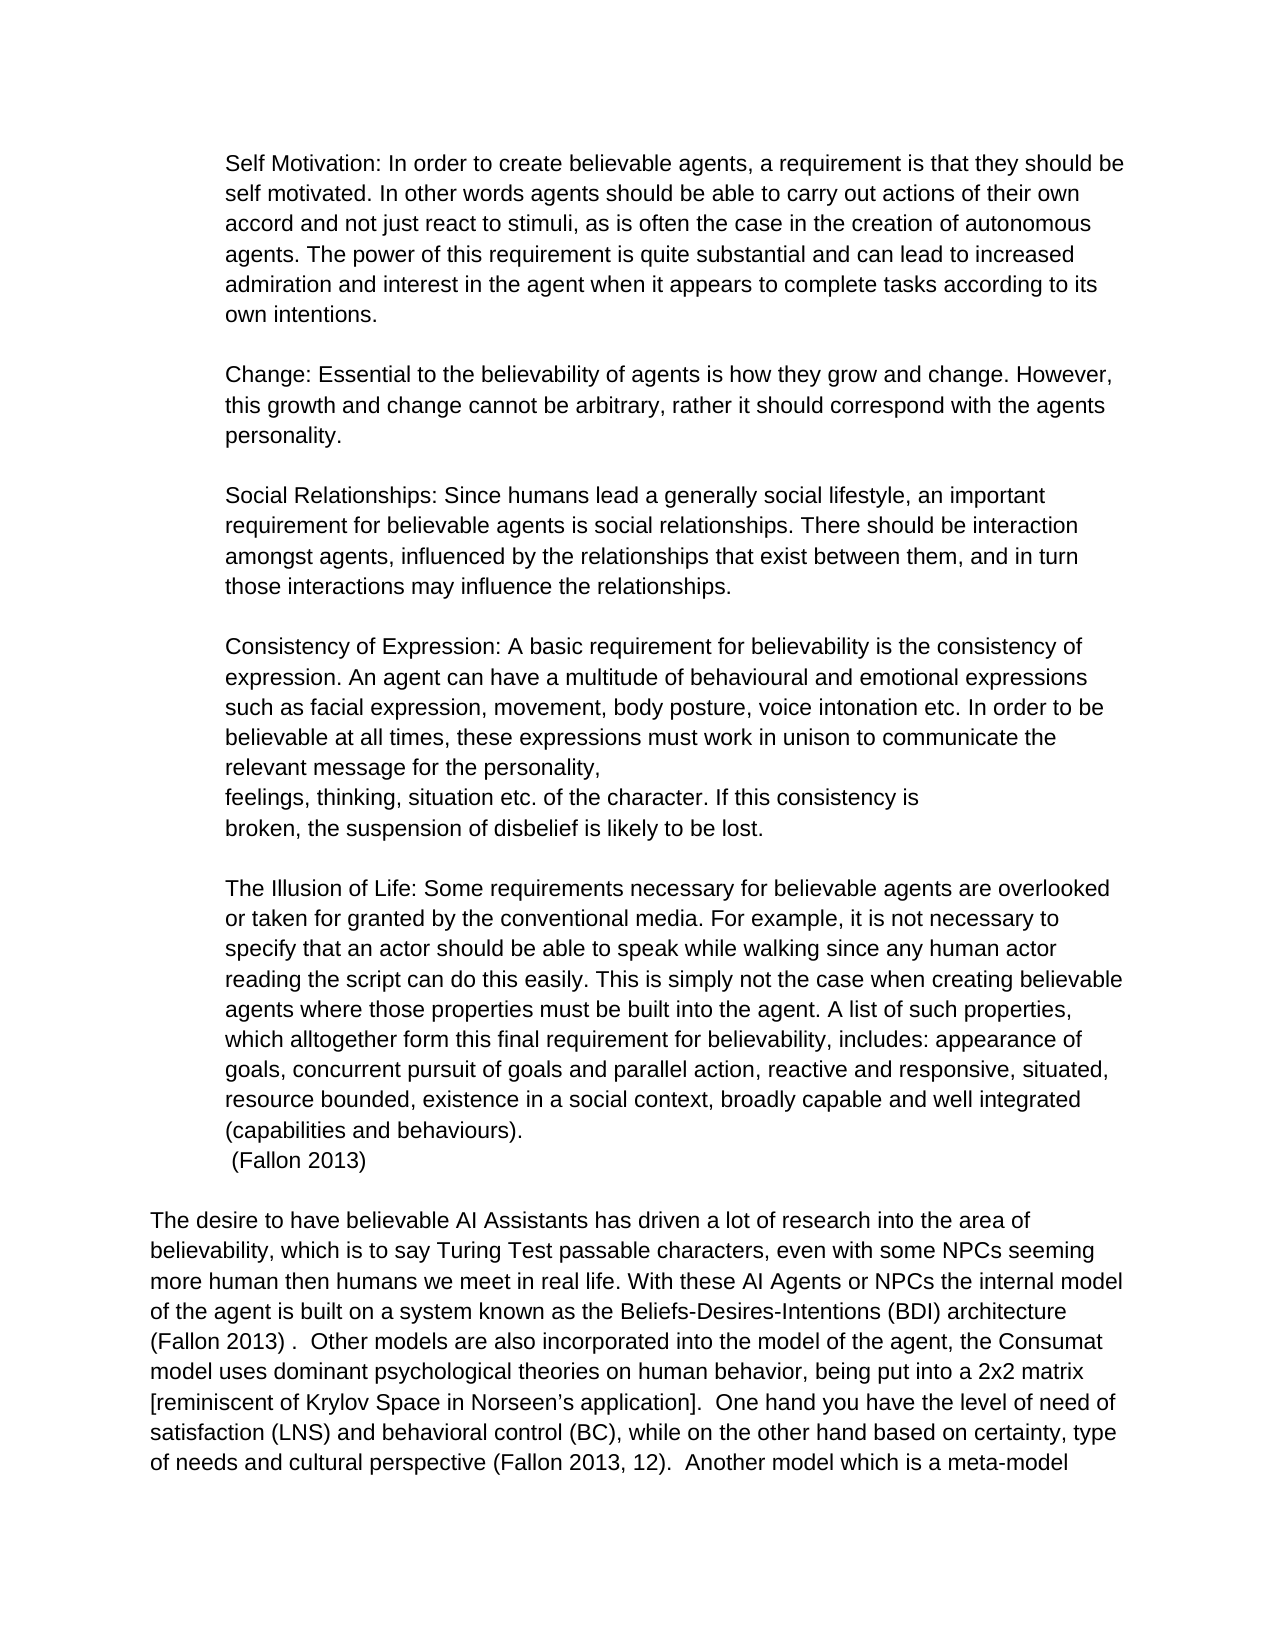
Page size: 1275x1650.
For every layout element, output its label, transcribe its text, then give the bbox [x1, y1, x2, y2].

text The Illusion of Life: Some requirements necessary for believable agents are overlooked or taken for granted by the conventional media. For example, it is not necessary to specify that an actor should be able to speak while walking since any human actor reading the script can do this easily. This is simply not the case when creating believable agents where those properties must be built into the agent. A list of such properties, which alltogether form this final requirement for believability, includes: appearance of goals, concurrent pursuit of goals and parallel action, reactive and responsive, situated, resource bounded, existence in a social context, broadly capable and well integrated (capabilities and behaviours). (Fallon 2013) [225, 875, 1125, 1173]
text Change: Essential to the believability of agents is how they grow and change. However, this growth and change cannot be arbitrary, rather it should correspond with the agents personality. [225, 361, 1125, 478]
text Consistency of Expression: A basic requirement for believability is the consistency of expression. An agent can have a multitude of behavioural and emotional expressions such as facial expression, movement, body posture, voice intonation etc. In order to be believable at all times, these expressions must work in unison to communicate the relevant message for the personality, feelings, thinking, situation etc. of the character. If this consistency is broken, the suspension of disbelief is likely to be lost. [225, 633, 1125, 871]
text The desire to have believable AI Assistants has driven a lot of research into the area of believability, which is to say Turing Test passable characters, even with some NPCs seeming more human then humans we meet in real life. With these AI Agents or NPCs the internal model of the agent is built on a system known as the Beliefs-Desires-Intentions (BDI) architecture (Fallon 2013) . Other models are also incorporated into the model of the agent, the Consumat model uses dominant psychological theories on human behavior, being put into a 2x2 matrix [reminiscent of Krylov Space in Norseen’s application]. One hand you have the level of need of satisfaction (LNS) and behavioral control (BC), while on the other hand based on certainty, type of needs and cultural perspective (Fallon 2013, 12). Another model which is a meta-model [150, 1207, 1125, 1475]
text Self Motivation: In order to create believable agents, a requirement is that they should be self motivated. In other words agents should be able to carry out actions of their own accord and not just react to stimuli, as is often the case in the creation of autonomous agents. The power of this requirement is quite substantial and can lead to increased admiration and interest in the agent when it appears to complete tasks according to its own intentions. [225, 150, 1125, 358]
text Social Relationships: Since humans lead a generally social lifestyle, an important requirement for believable agents is social relationships. There should be interaction amongst agents, influenced by the relationships that exist between them, and in turn those interactions may influence the relationships. [225, 482, 1125, 629]
